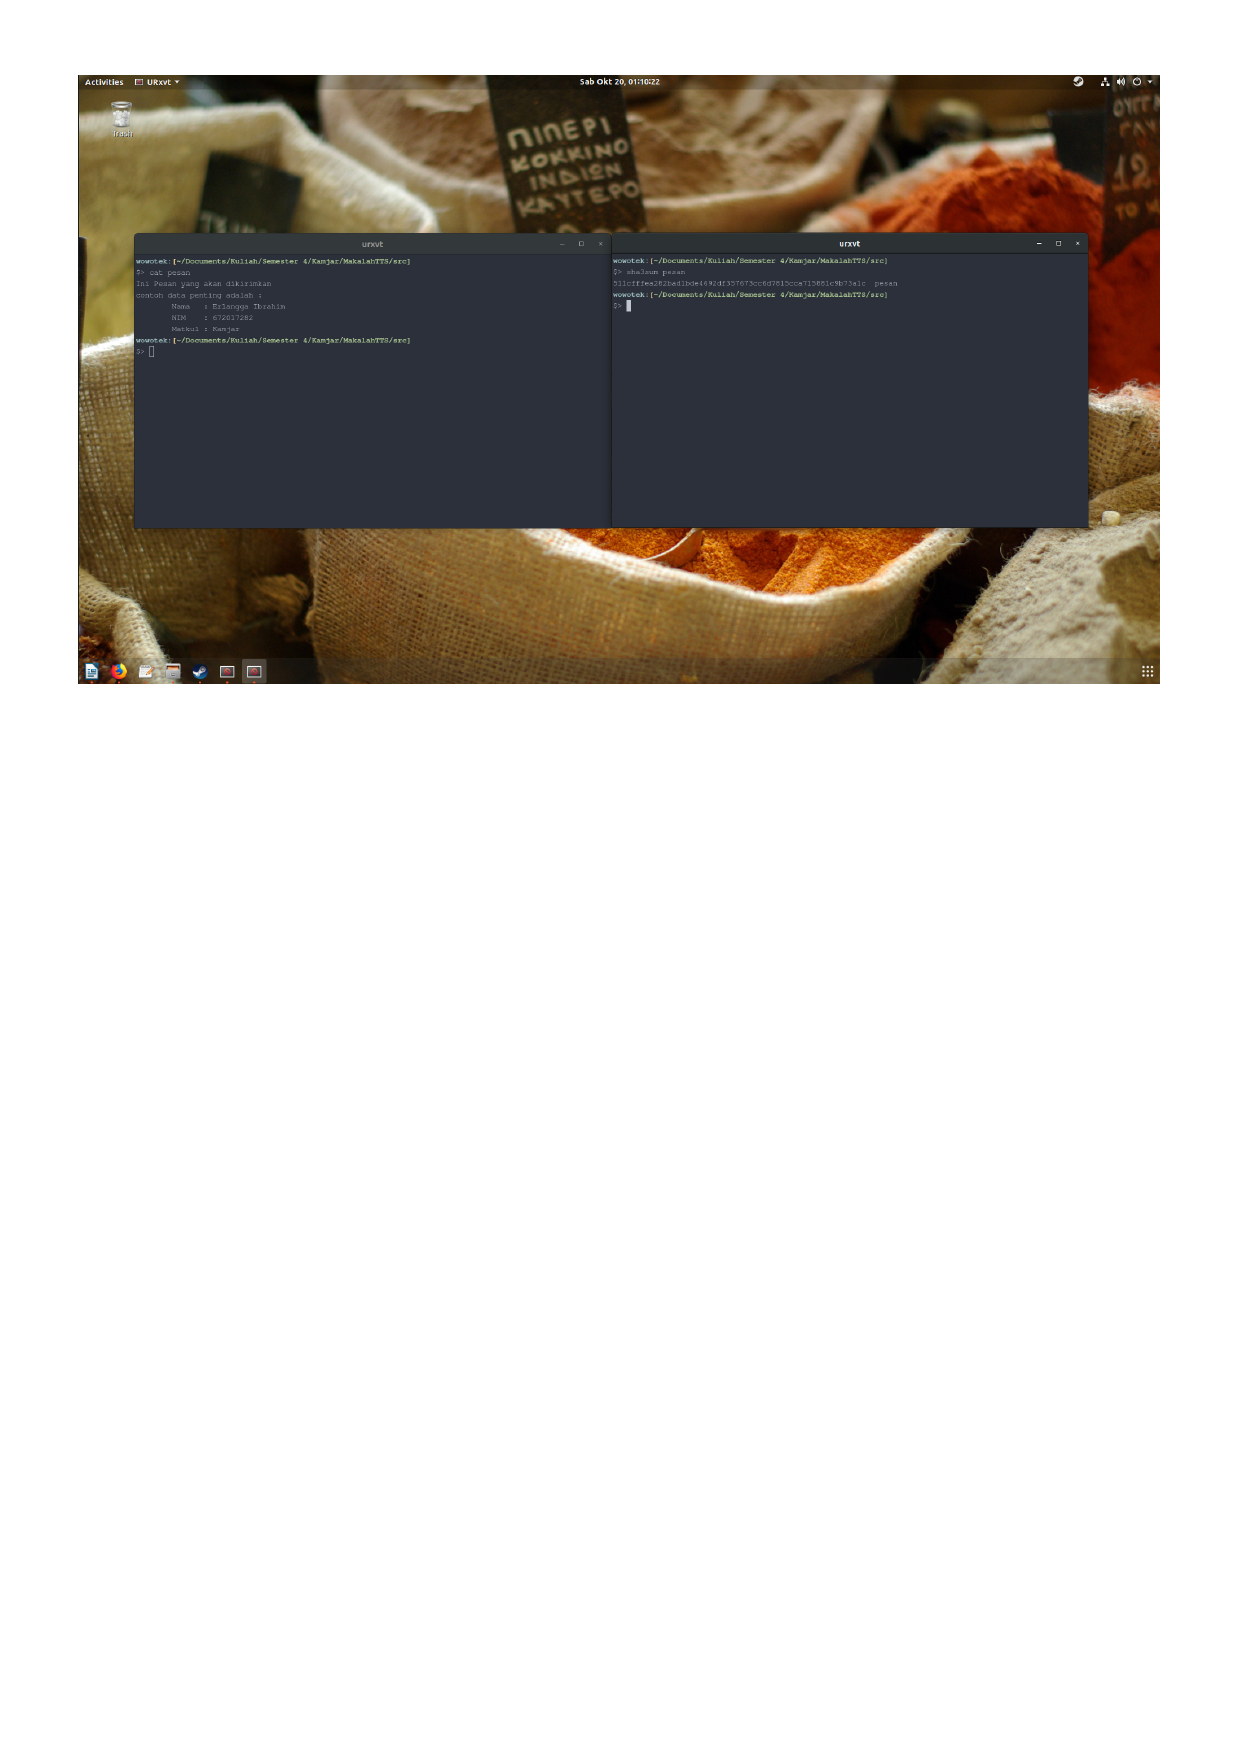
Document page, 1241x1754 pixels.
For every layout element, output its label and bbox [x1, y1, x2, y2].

picture [78, 75, 1160, 684]
